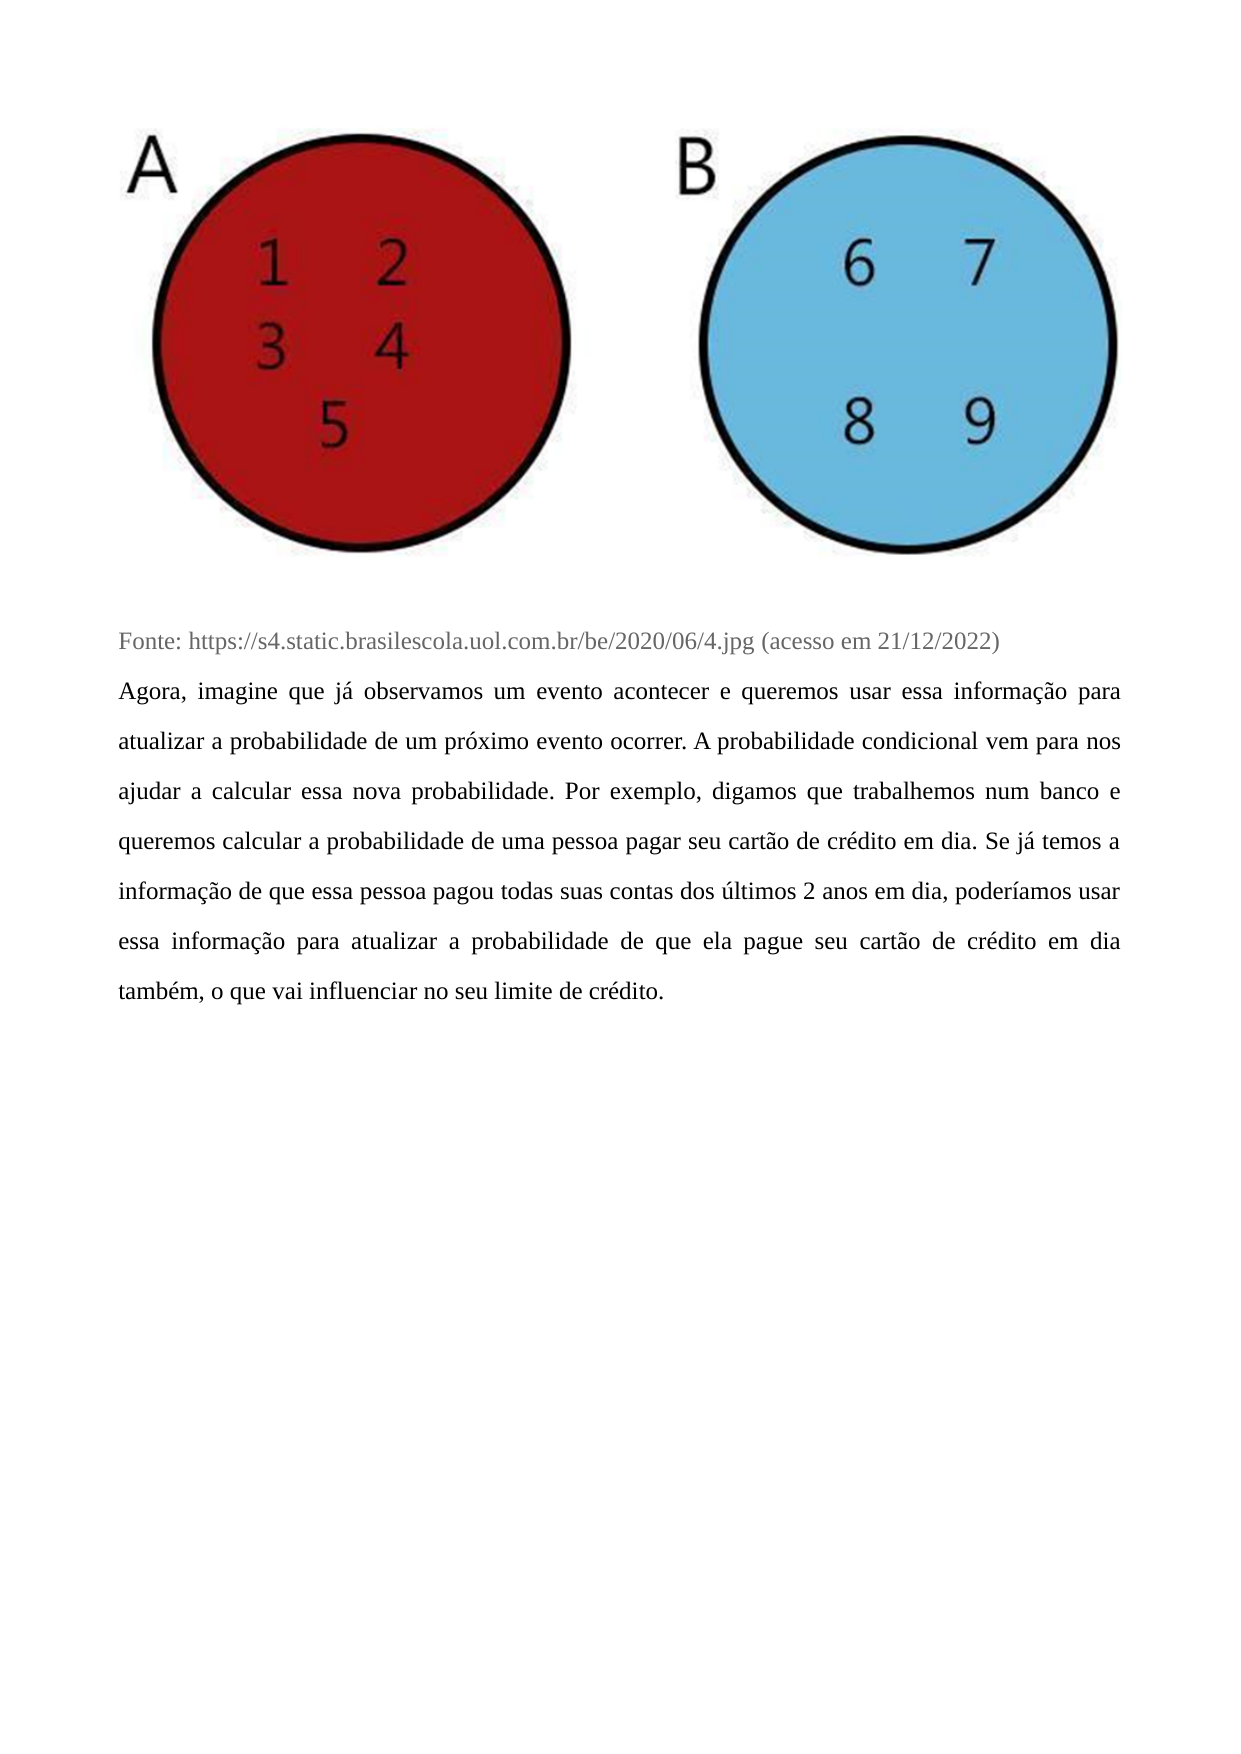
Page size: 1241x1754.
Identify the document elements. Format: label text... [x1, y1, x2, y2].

text Fonte: https://s4.static.brasilescola.uol.com.br/be/2020/06/4.jpg (acesso em 21/12/2022) [118, 623, 1122, 655]
picture [118, 118, 1123, 572]
text Agora, imagine que já observamos um evento acontecer e queremos usar essa informação para atualizar a probabilidade de um próximo evento ocorrer. A probabilidade condicional vem para nos ajudar a calcular essa nova probabilidade. Por exemplo, digamos que trabalhemos num banco e queremos calcular a probabilidade de uma pessoa pagar seu cartão de crédito em dia. Se já temos a informação de que essa pessoa pagou todas suas contas dos últimos 2 anos em dia, poderíamos usar essa informação para atualizar a probabilidade de que ela pague seu cartão de crédito em dia também, o que vai influenciar no seu limite de crédito. [118, 655, 1122, 1005]
